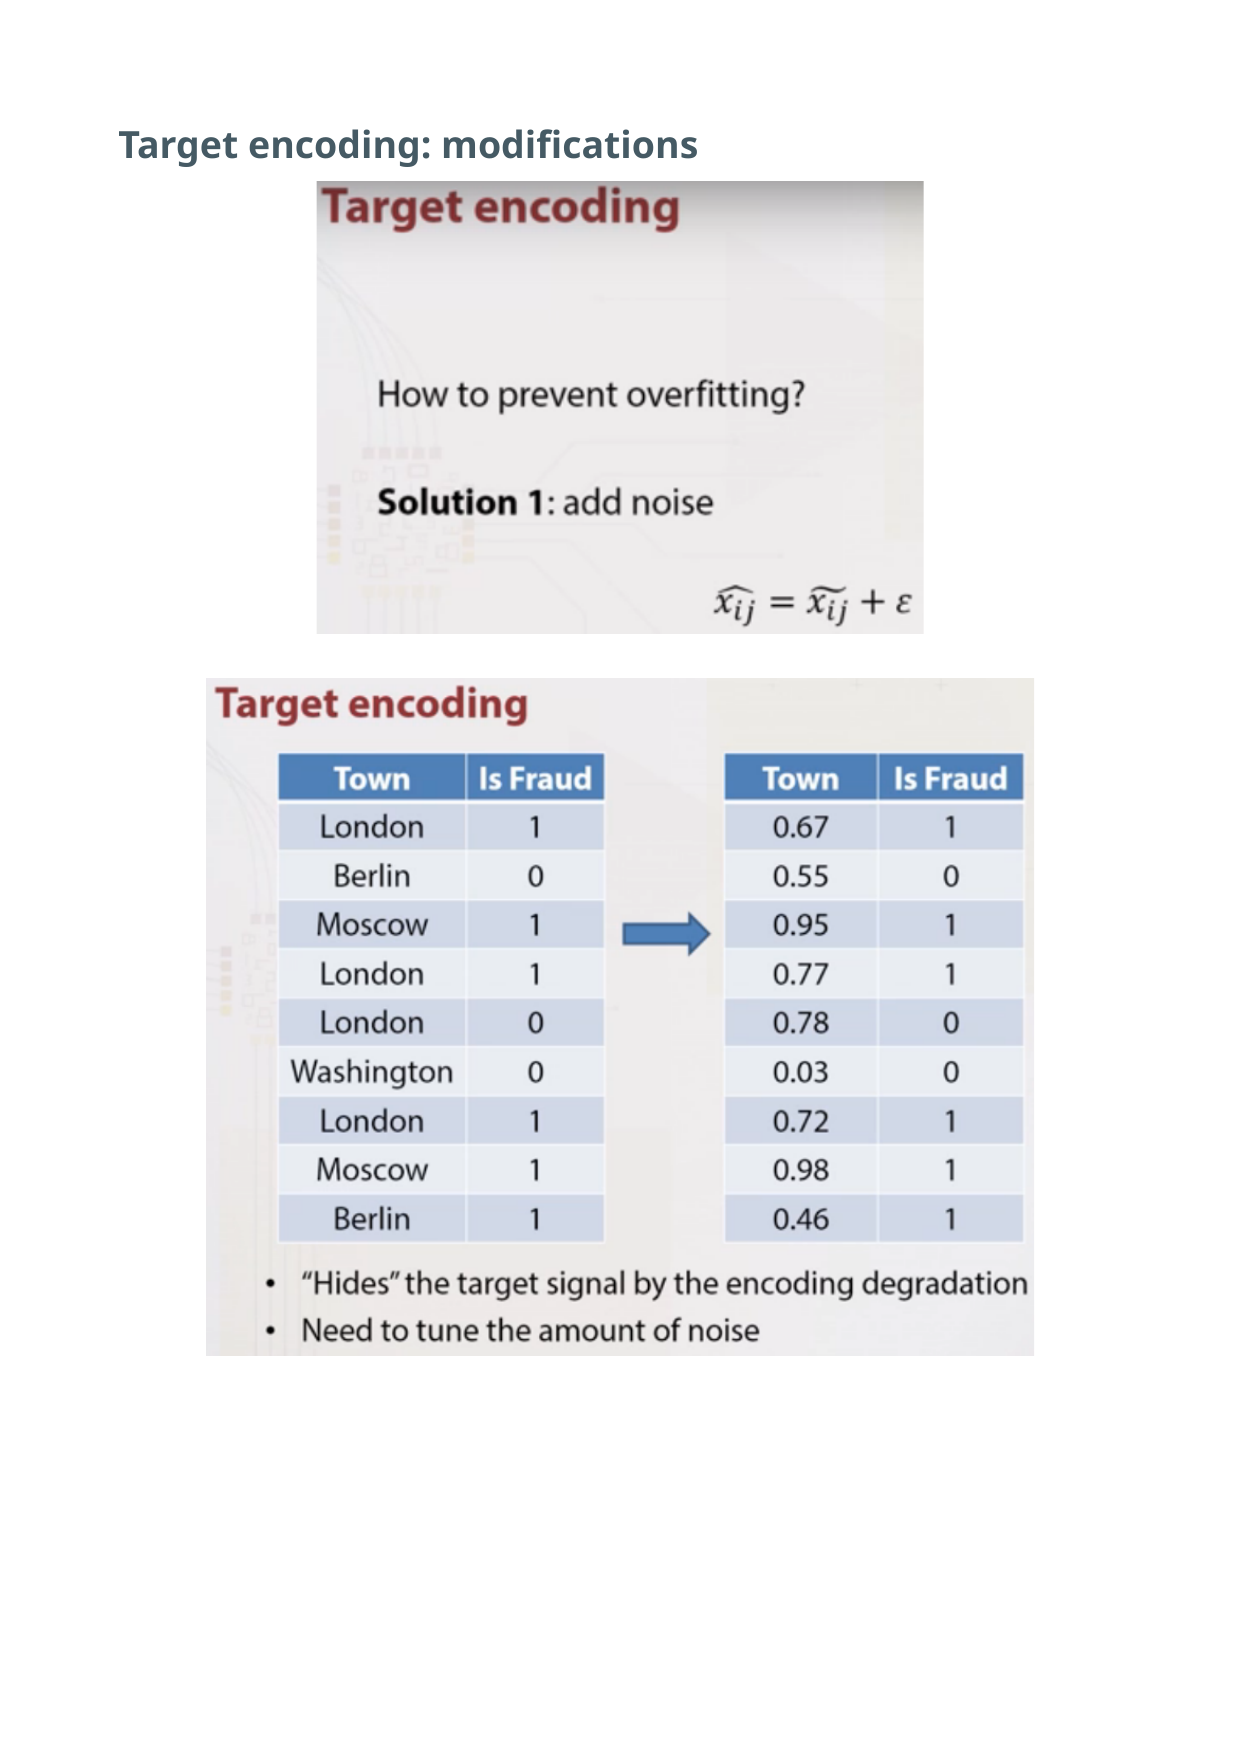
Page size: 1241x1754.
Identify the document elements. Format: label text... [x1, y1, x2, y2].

picture [206, 678, 1035, 1356]
picture [316, 181, 924, 634]
subtitle Target encoding: modifications [118, 118, 1122, 169]
